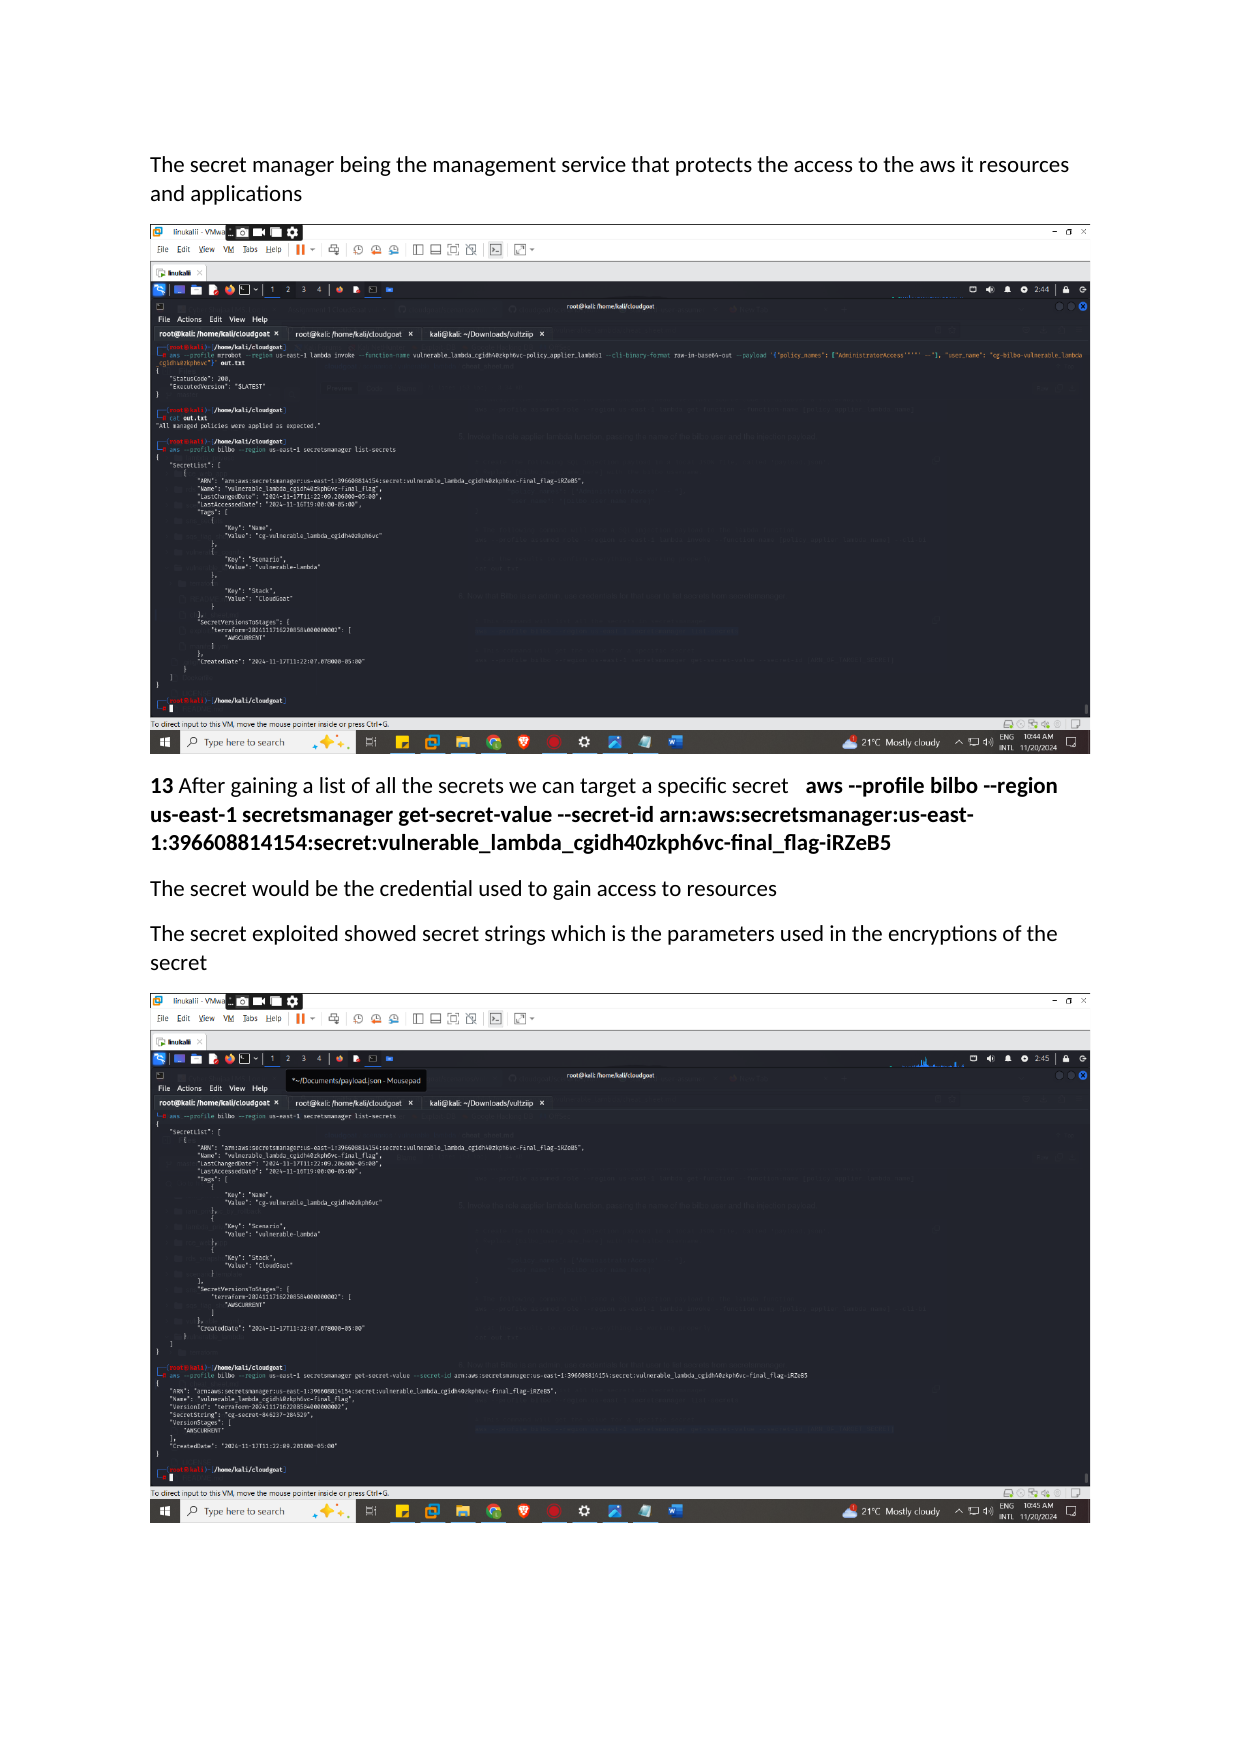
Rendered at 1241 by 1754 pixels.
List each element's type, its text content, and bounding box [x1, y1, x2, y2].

text The secret would be the credential used to gain access to resources [150, 874, 1090, 902]
text 13 After gaining a list of all the secrets we can target a specific secret aws --profile bilbo --region us-east-1 secretsmanager get-secret-value --secret-id arn:aws:secretsmanager:us-east-1:396608814154:secret:vulnerable_lambda_cgidh40zkph6vc-final_flag-iRZeB5 [150, 771, 1090, 857]
text The secret exploited showed secret strings which is the parameters used in the encryptions of the secret [150, 919, 1090, 976]
text The secret manager being the management service that protects the access to the aws it resources and applications [150, 150, 1090, 207]
